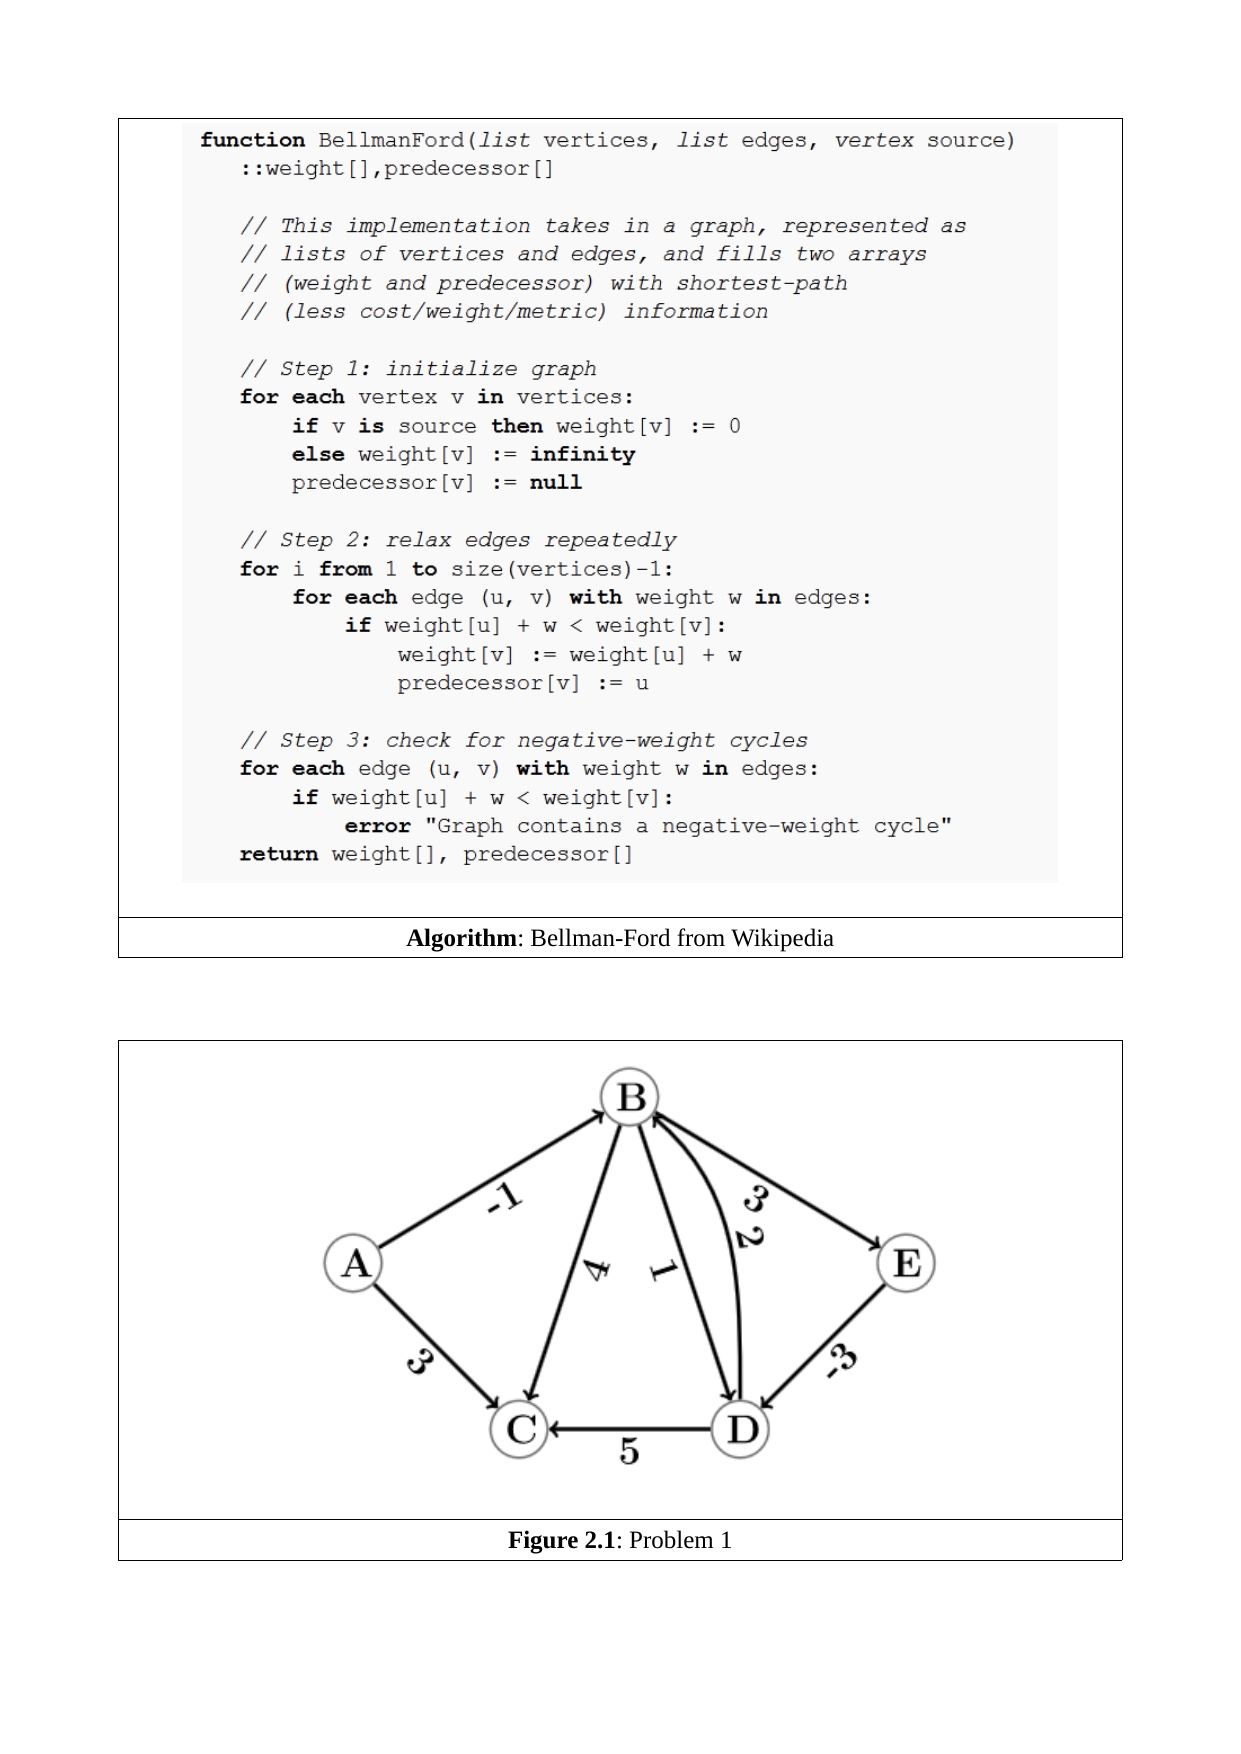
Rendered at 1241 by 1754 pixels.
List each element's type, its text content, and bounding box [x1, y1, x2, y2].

table_header [119, 1041, 1122, 1519]
table_cell Figure 2.1: Problem 1 [119, 1520, 1122, 1559]
table_cell Algorithm: Bellman-Ford from Wikipedia [119, 918, 1122, 957]
picture [182, 123, 1059, 883]
table_header [119, 119, 1122, 882]
picture [287, 1045, 953, 1485]
table_header [119, 883, 1122, 917]
